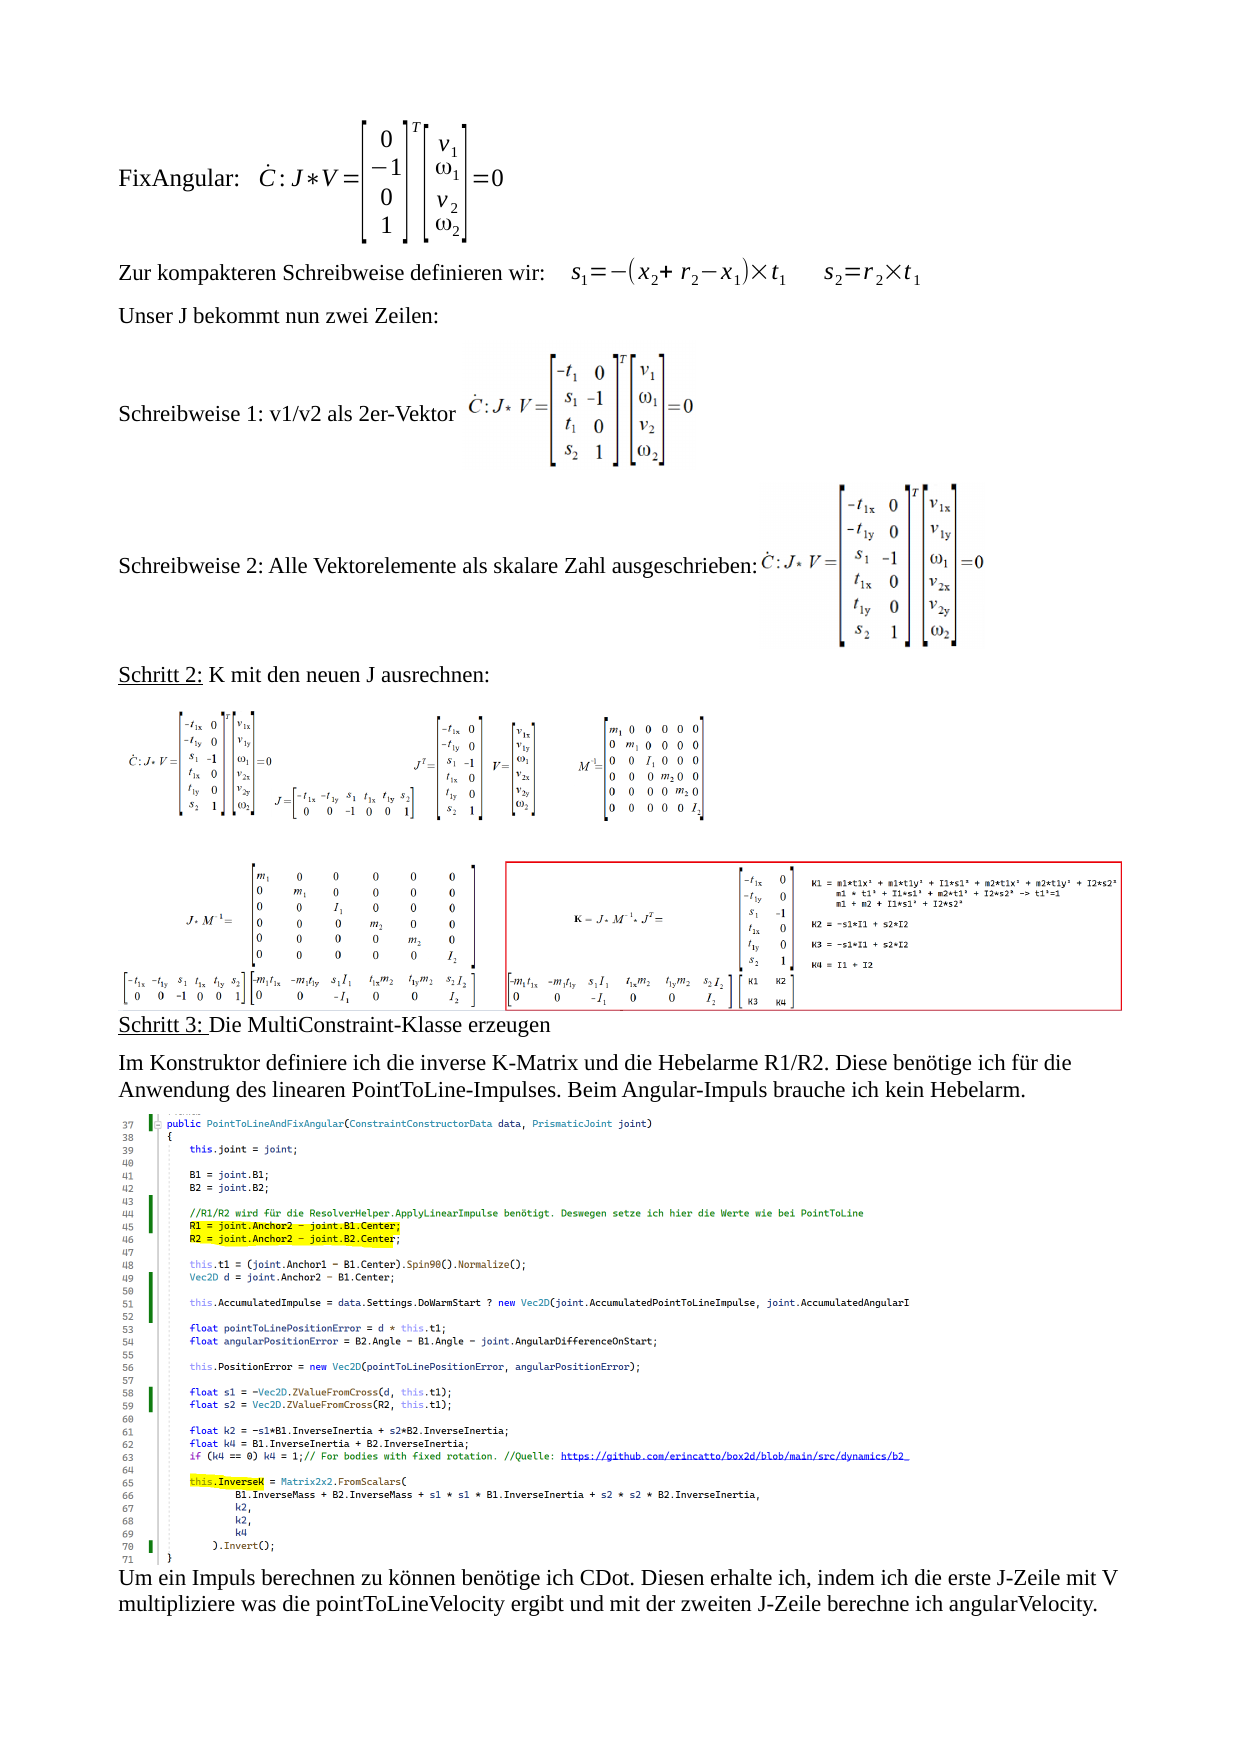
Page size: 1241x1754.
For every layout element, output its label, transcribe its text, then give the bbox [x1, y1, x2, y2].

text Zur kompakteren Schreibweise definieren wir: [118, 258, 1122, 289]
text Um ein Impuls berechnen zu können benötige ich CDot. Diesen erhalte ich, indem ich die erste J-Zeile mit V multipliziere was die pointToLineVelocity ergibt und mit der zweiten J-Zeile berechne ich angularVelocity. [118, 1115, 1122, 1617]
picture [462, 340, 696, 470]
text FixAngular: [118, 118, 1122, 245]
picture [758, 482, 985, 649]
text Im Konstruktor definiere ich die inverse K-Matrix und die Hebelarme R1/R2. Diese benötige ich für die Anwendung des linearen PointToLine-Impulses. Beim Angular-Impuls brauche ich kein Hebelarm. [118, 1049, 1122, 1102]
text Unser J bekommt nun zwei Zeilen: [118, 302, 1122, 328]
text Schreibweise 1: v1/v2 als 2er-Vektor [118, 341, 462, 469]
text [985, 482, 1122, 649]
picture [118, 1114, 910, 1565]
picture [118, 700, 1123, 1011]
text Schritt 3: Die MultiConstraint-Klasse erzeugen [118, 1011, 1122, 1037]
text Schreibweise 2: Alle Vektorelemente als skalare Zahl ausgeschrieben: [118, 482, 758, 649]
text [696, 341, 1122, 469]
text Schritt 2: K mit den neuen J ausrechnen: [118, 661, 1122, 687]
